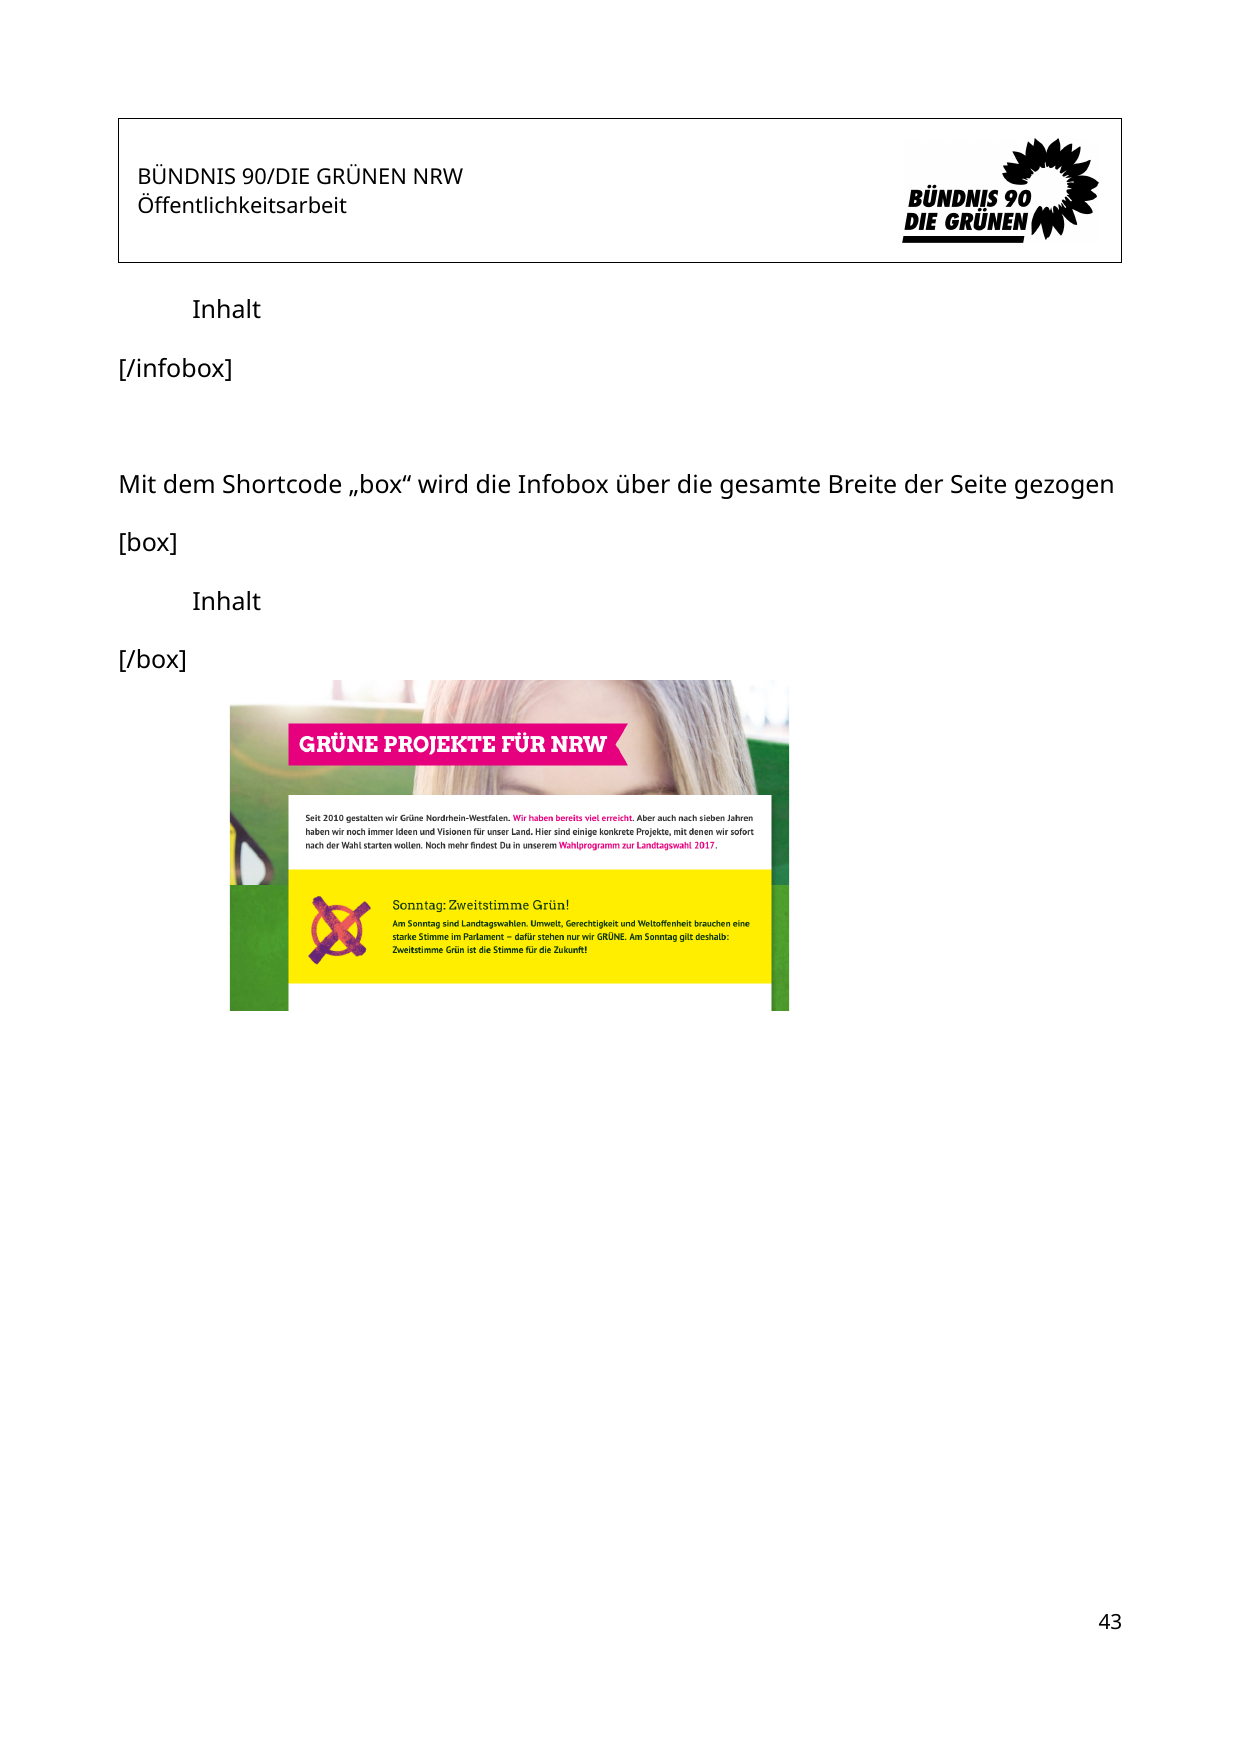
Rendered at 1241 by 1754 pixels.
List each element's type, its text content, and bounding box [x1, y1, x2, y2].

picture [902, 138, 1099, 243]
text Mit dem Shortcode „box“ wird die Infobox über die gesamte Breite der Seite gezogen [118, 467, 1122, 501]
text [box] [118, 525, 1122, 559]
text [/box] [118, 642, 1122, 676]
text Inhalt [192, 583, 1122, 617]
picture [229, 680, 790, 1011]
text Inhalt [192, 292, 1122, 326]
text [/infobox] [118, 350, 1122, 384]
